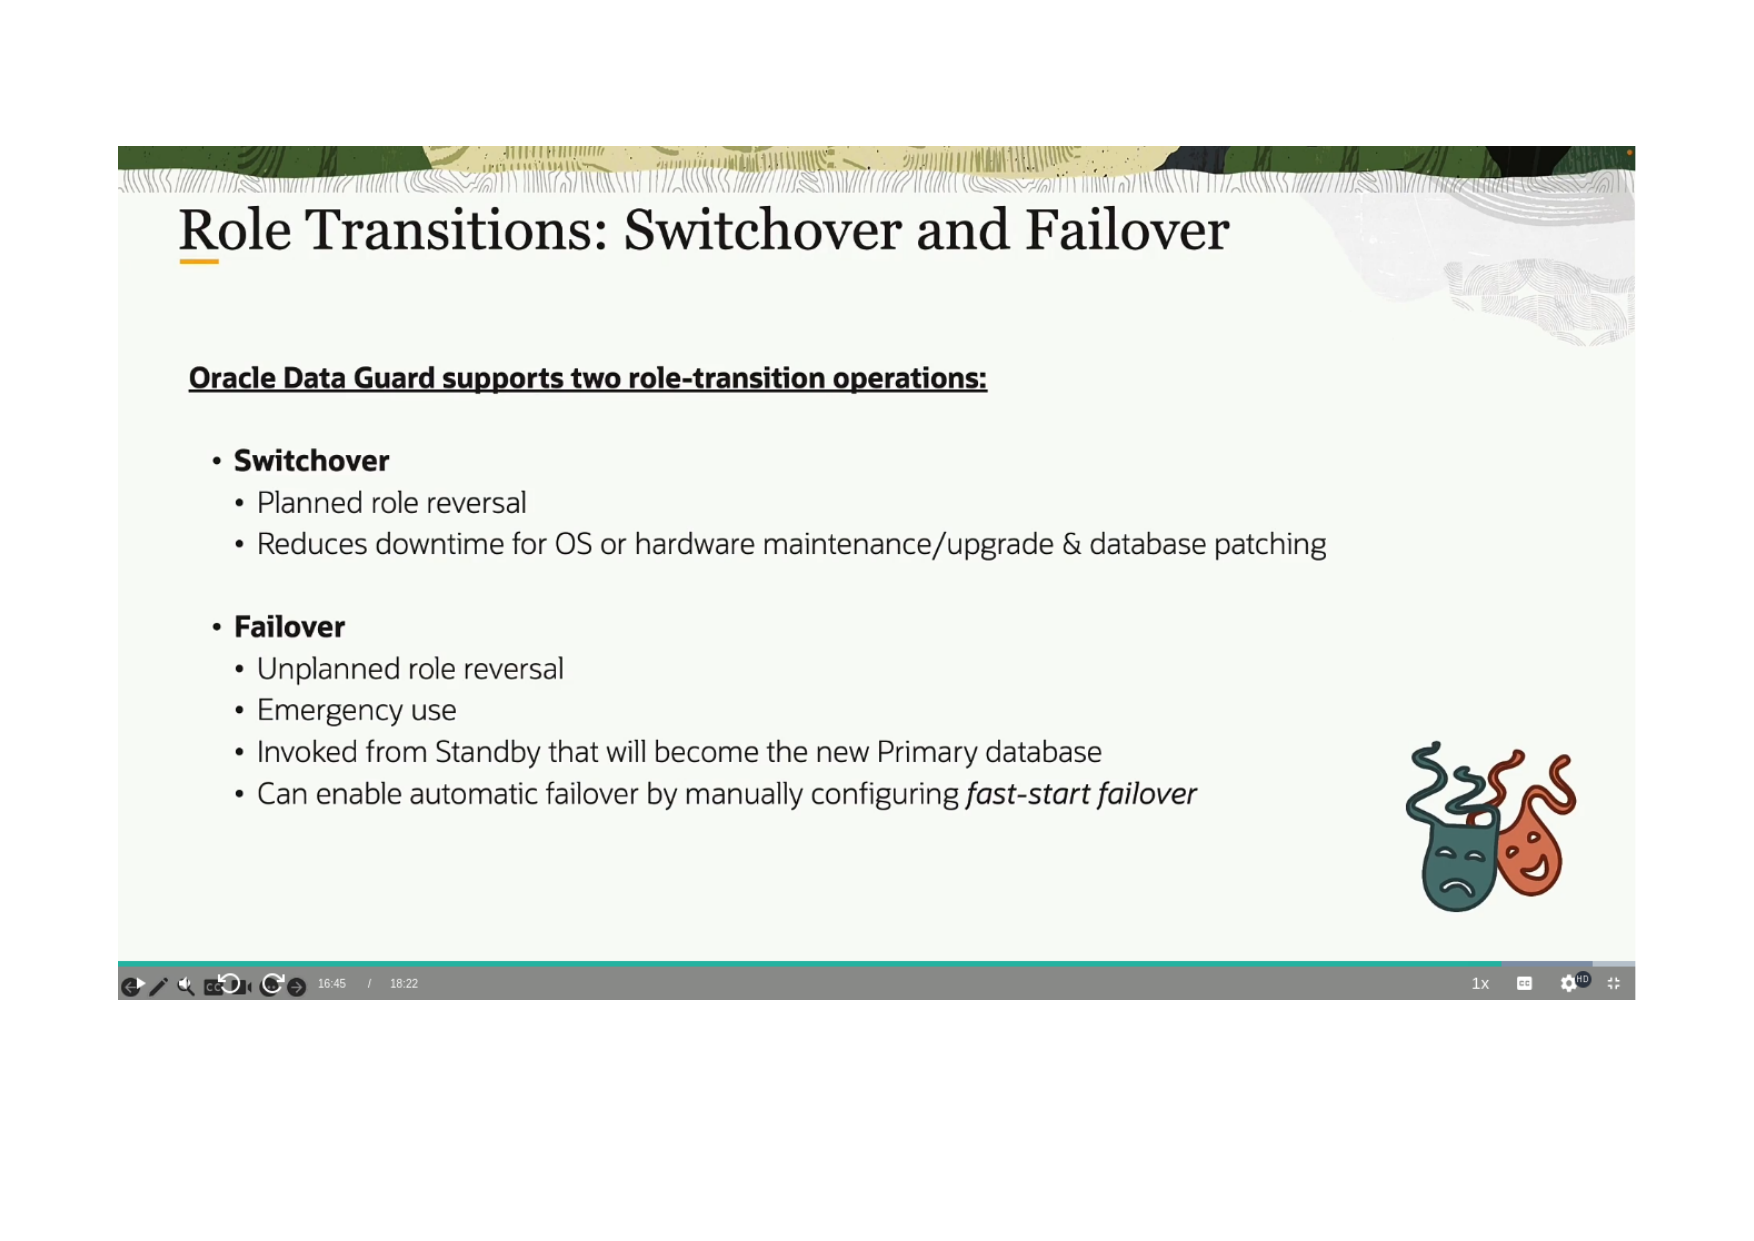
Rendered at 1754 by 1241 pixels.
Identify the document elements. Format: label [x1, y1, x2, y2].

picture [118, 146, 1636, 1000]
